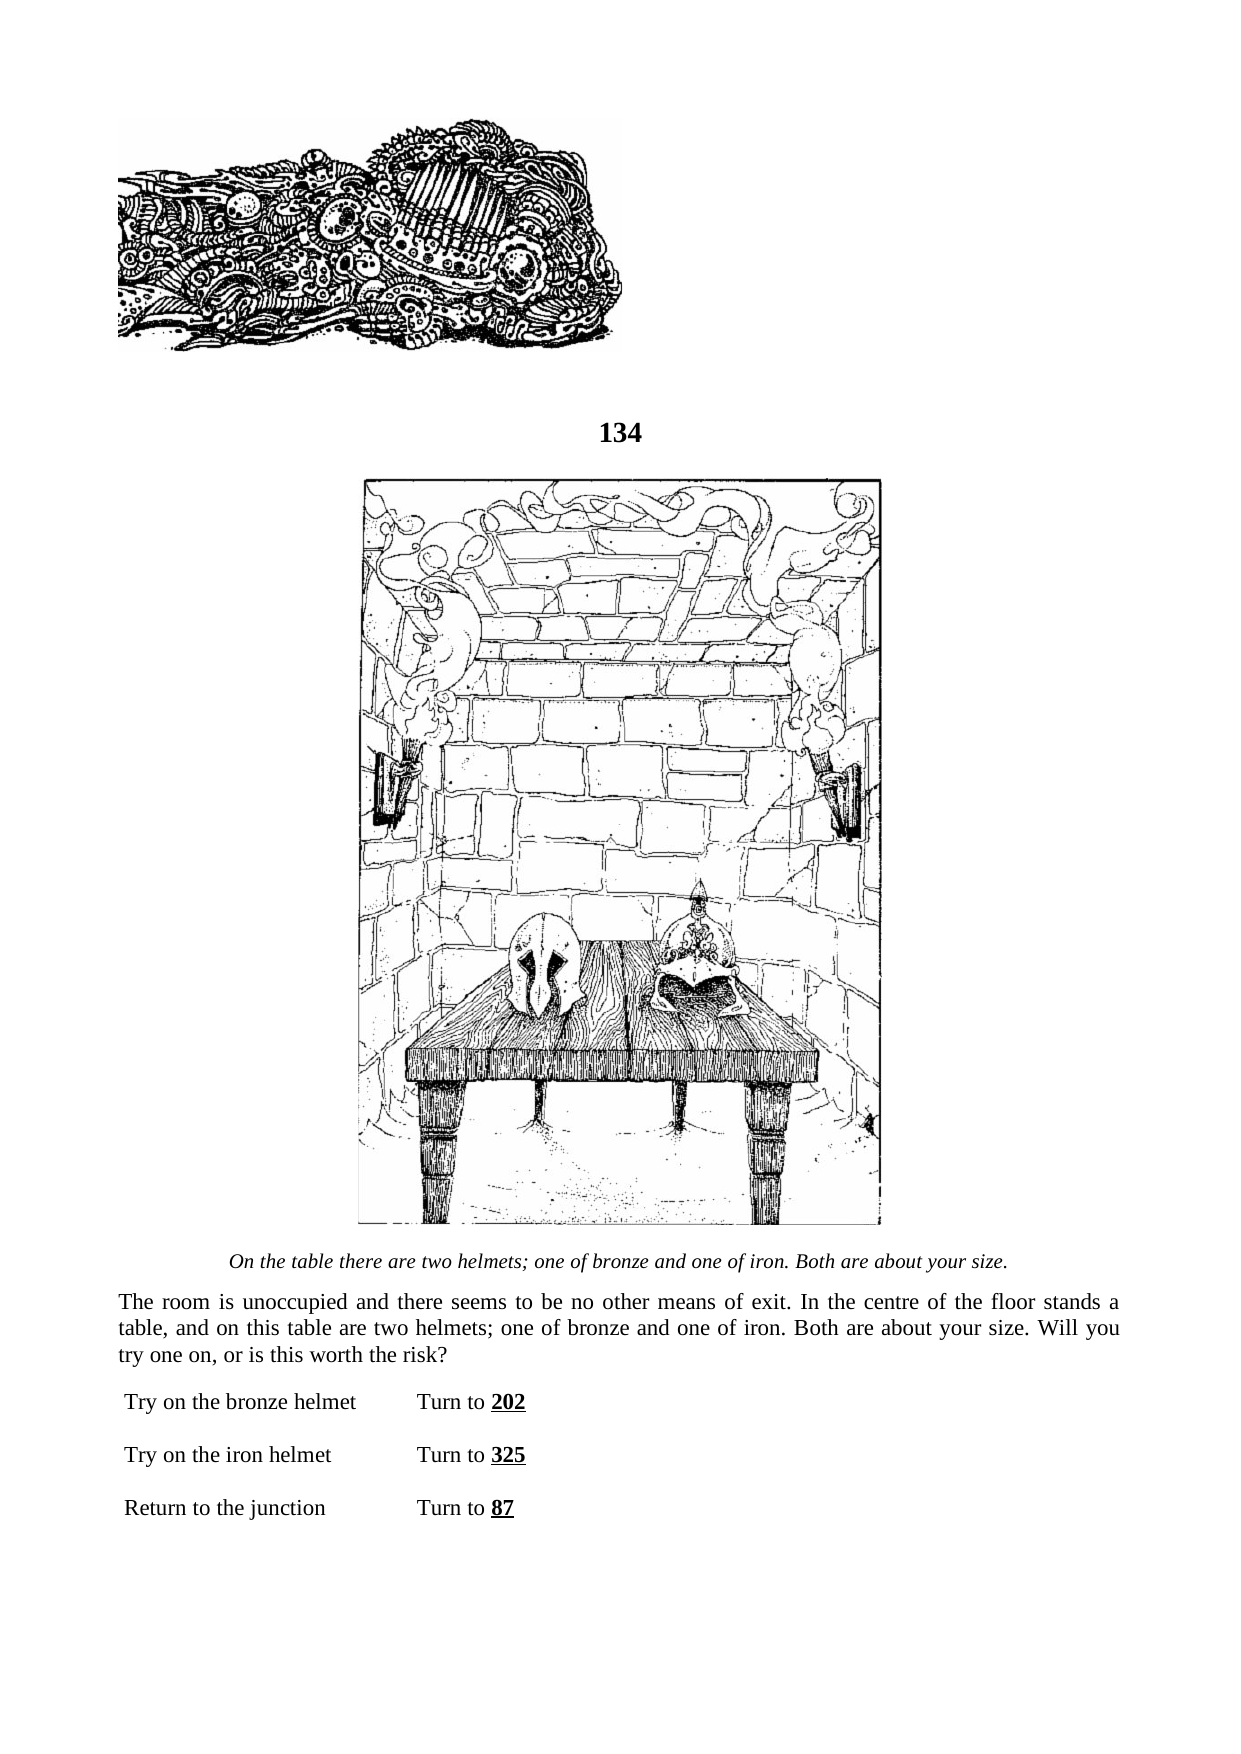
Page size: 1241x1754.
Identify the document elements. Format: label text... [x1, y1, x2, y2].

table_cell Return to the junction [118, 1488, 411, 1541]
table_header Turn to 202 [411, 1382, 564, 1435]
table_header Try on the bronze helmet [118, 1382, 411, 1435]
picture [118, 118, 623, 352]
subtitle 134 [118, 415, 1122, 449]
table_cell Turn to 325 [411, 1435, 564, 1488]
text The room is unoccupied and there seems to be no other means of exit. In the centre of the floor stands a table, and on this table are two helmets; one of bronze and one of iron. Both are about your size. Will you try one on, or is this worth the risk? [118, 1288, 1122, 1367]
text On the table there are two helmets; one of bronze and one of iron. Both are about your size. [118, 478, 1122, 1273]
table_cell Turn to 87 [411, 1488, 564, 1541]
picture [358, 478, 882, 1225]
table_cell Try on the iron helmet [118, 1435, 411, 1488]
